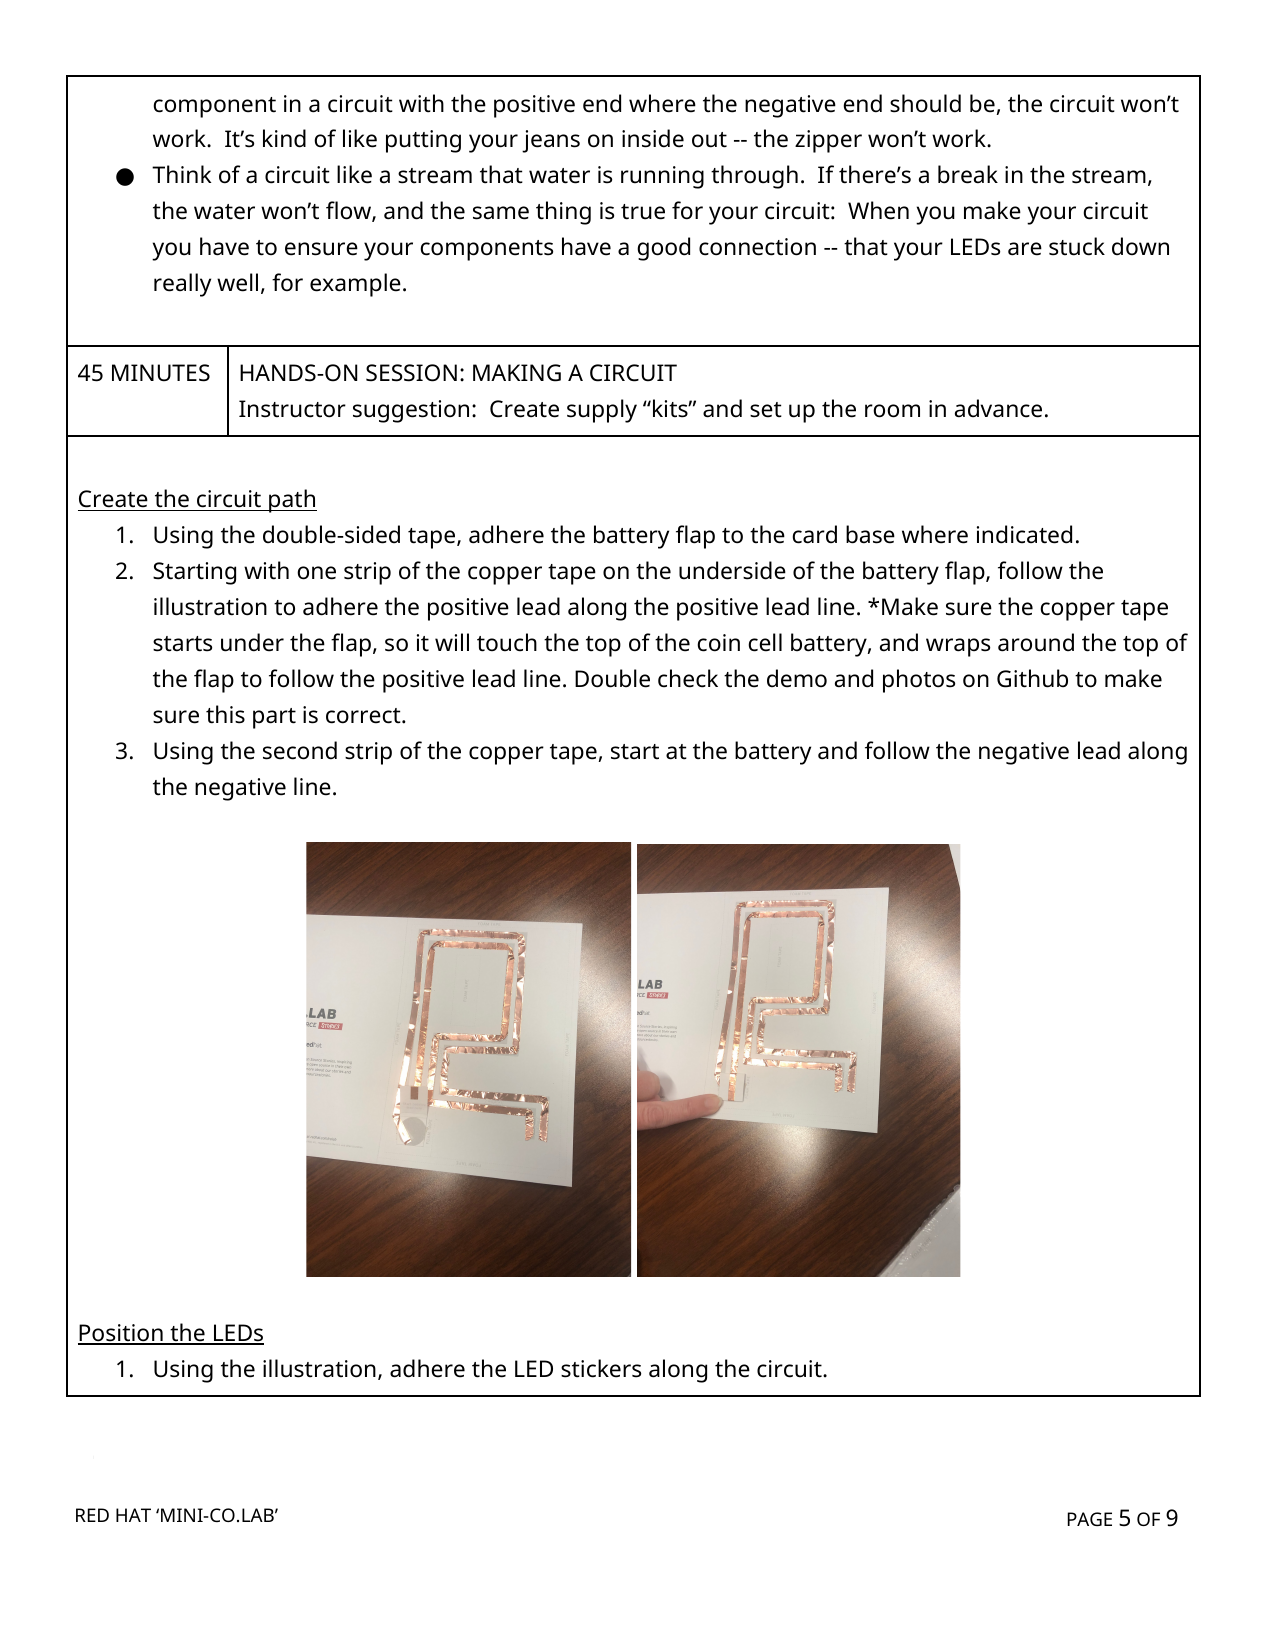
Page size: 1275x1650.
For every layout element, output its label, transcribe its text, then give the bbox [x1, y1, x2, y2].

picture [306, 842, 632, 1277]
table_cell Create the circuit path Using the double-sided tape, adhere the battery flap to the card base where indicated. Starting with one strip of the copper tape on the underside of the battery flap, follow the illustration to adhere the positive lead along the positive lead line. *Make sure the copper tape starts under the flap, so it will touch the top of the coin cell battery, and wraps around the top of the flap to follow the positive lead line. Double check the demo and photos on Github to make sure this part is correct. Using the second strip of the copper tape, start at the battery and follow the negative lead along the negative line. Position the LEDs Using the illustration, adhere the LED stickers along the circuit. Ensure that the positive and negative sides of the LED’s are aligned with the positive and negative leads. Applaud yourself. You just built a circuit. Test your circuit Position the negative side of the coin cell battery on the diagram, under the battery flap. Press the flap closed, and watch your LEDs light up. LEDs not lighting up? Try the troubleshooting steps listed at the end. Build the support Using the .25” wide mounting tape, follow the illustrations to create a border around the edges of the card base. Once the border is created, remove the protective film. Repeat this step to create a second layer of tape stacked directly on top of the first. Using the .25” wide mounting tape, follow the illustrations to make a frame around the battery flap. Once the border is created, remove the protective film. Repeat this step to create a second layer of tape stacked directly on top of the first. Remove the protective film on the top and bottom pieces of the battery flap frame ONLY. Create a third layer of tape on the top and bottom pieces ONLY. You should have three layers stacked on top of each other for the top and bottom only. This extra support ensures that the battery is activated only when you press the button. Using the 2 ” strip of 1” wide mounting tape, adhere the tape where indicated on the illustration. Remove the protective film. Remove the protective film from the card border, NOT the battery flap frame. This will allow the overlay sheet to adhere, while providing a cushion for your battery. Insert your battery into the battery frame. Double check that your battery and LEDs are still working. Choose your design and adhere the overlay sheet to the card base and support system you just built. Test again that your LEDs light up. Fold the card. The inside is blank for your own message and the back side has the Red Hat CO.LAB logo on it. High five your neighbor. You just built an electronic card. NOTE: if you decide to mail this card, please check your local postal regulations. There may be restrictions on weight and the lithium battery inside your card. [68, 437, 1199, 1394]
table_cell component in a circuit with the positive end where the negative end should be, the circuit won’t work. It’s kind of like putting your jeans on inside out -- the zipper won’t work. Think of a circuit like a stream that water is running through. If there’s a break in the stream, the water won’t flow, and the same thing is true for your circuit: When you make your circuit you have to ensure your components have a good connection -- that your LEDs are stuck down really well, for example. [68, 77, 1199, 345]
picture [637, 844, 961, 1277]
table_cell HANDS-ON SESSION: MAKING A CIRCUIT Instructor suggestion: Create supply “kits” and set up the room in advance. [229, 347, 1199, 435]
table_cell 45 MINUTES [68, 347, 227, 435]
